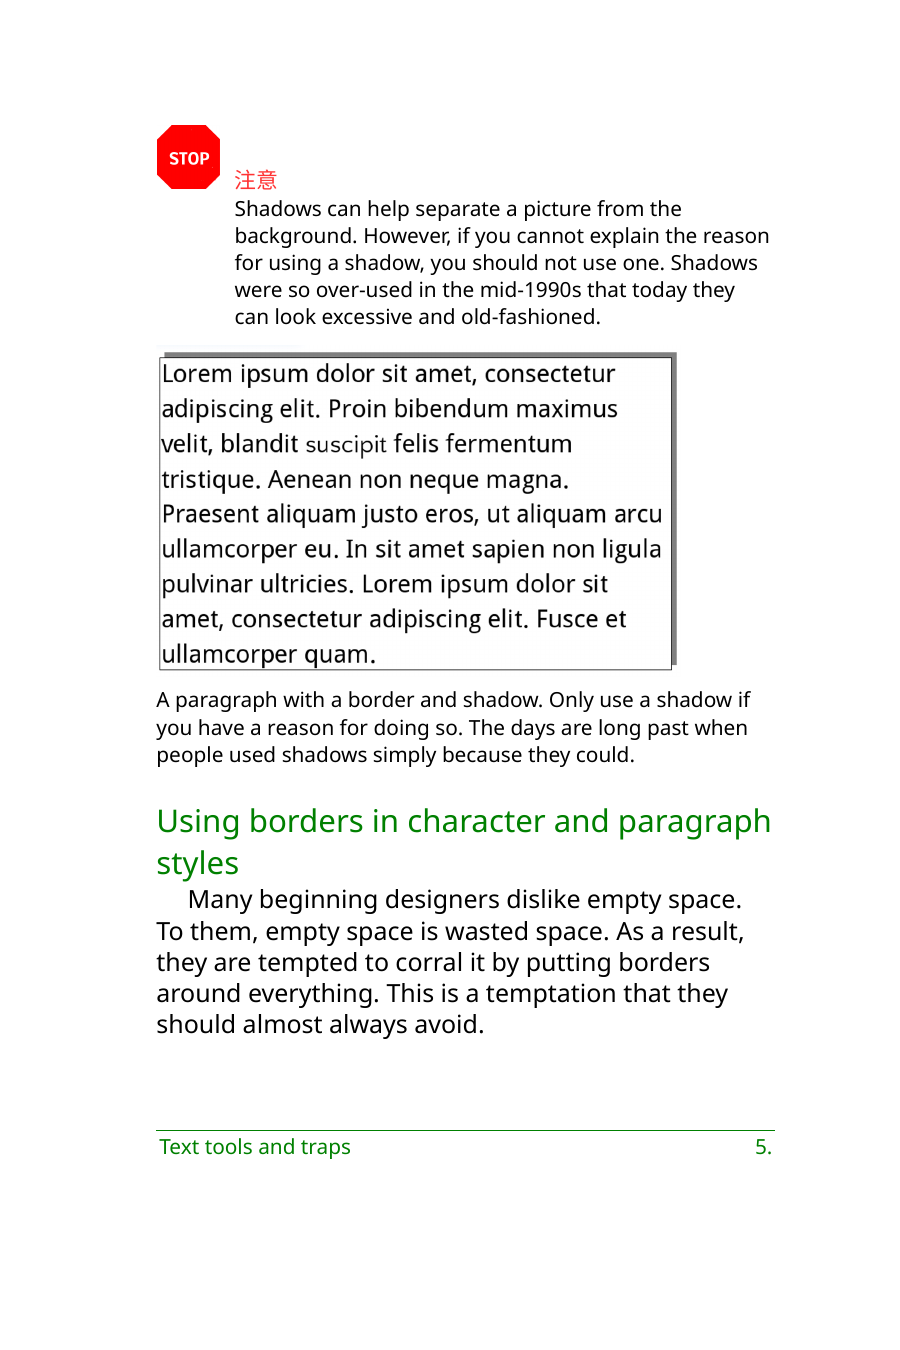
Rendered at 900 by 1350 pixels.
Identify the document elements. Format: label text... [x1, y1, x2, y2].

subtitle Using borders in character and paragraph styles [156, 799, 775, 884]
table_header [156, 346, 775, 678]
picture [156, 345, 681, 677]
text Many beginning designers dislike empty space. To them, empty space is wasted space. As a result, they are tempted to corral it by putting borders around everything. This is a temptation that they should almost always avoid. [156, 884, 775, 1040]
picture [157, 125, 220, 189]
table_cell A paragraph with a border and shadow. Only use a shadow if you have a reason for doing so. The days are long past when people used shadows simply because they could. [156, 678, 775, 767]
list 注意 [156, 125, 775, 195]
text Shadows can help separate a picture from the background. However, if you cannot explain the reason for using a shadow, you should not use one. Shadows were so over-used in the mid-1990s that today they can look excessive and old-fashioned. [234, 195, 775, 330]
